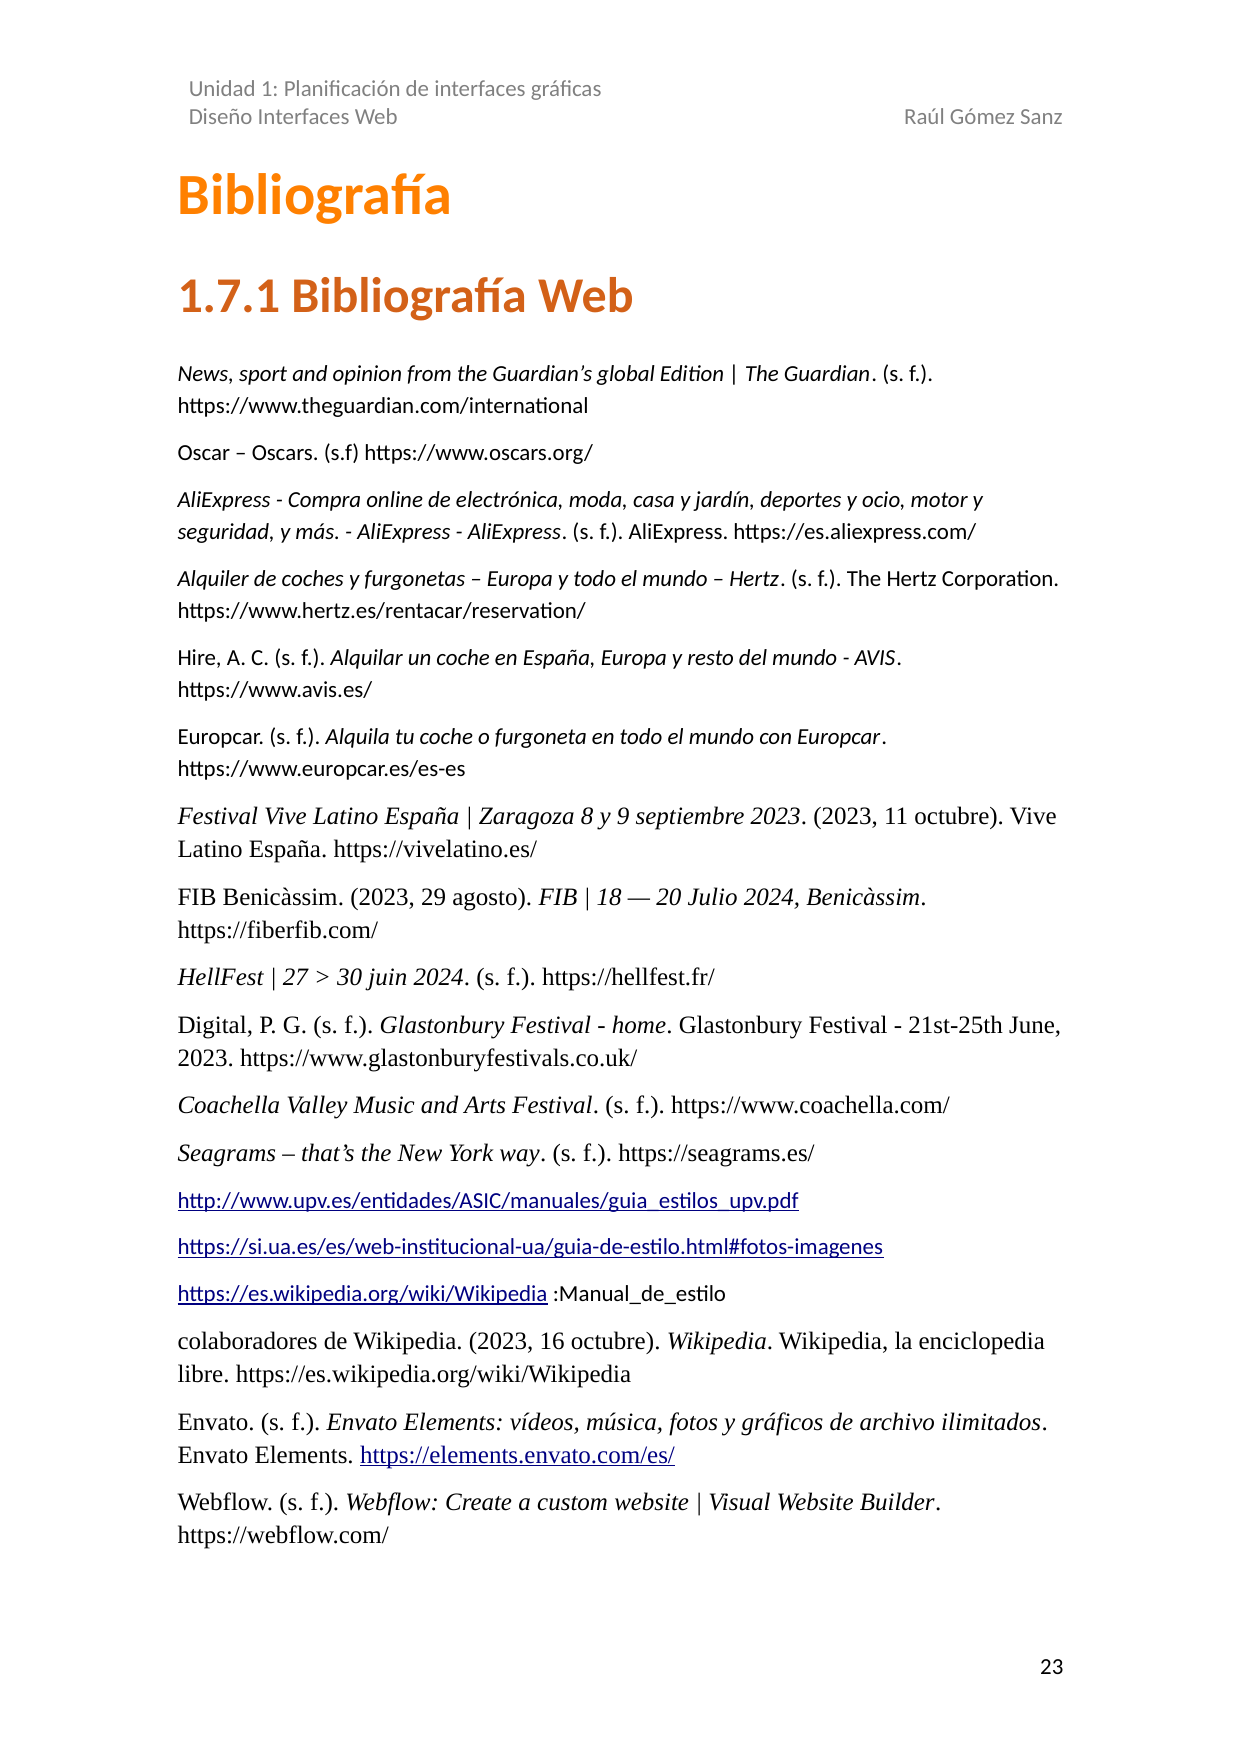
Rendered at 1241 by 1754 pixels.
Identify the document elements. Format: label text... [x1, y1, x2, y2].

text HellFest | 27 > 30 juin 2024. (s. f.). https://hellfest.fr/ [177, 962, 1063, 991]
subtitle Bibliografía [177, 158, 1063, 229]
text https://es.wikipedia.org/wiki/Wikipedia :Manual_de_estilo [177, 1279, 1063, 1307]
subtitle 1.7.1 Bibliografía Web [177, 264, 1063, 325]
text Webflow. (s. f.). Webflow: Create a custom website | Visual Website Builder. https://webflow.com/ [177, 1487, 1063, 1549]
text https://si.ua.es/es/web-institucional-ua/guia-de-estilo.html#fotos-imagenes [177, 1232, 1063, 1261]
text FIB Benicàssim. (2023, 29 agosto). FIB | 18 — 20 Julio 2024, Benicàssim. https://fiberfib.com/ [177, 882, 1063, 943]
text Festival Vive Latino España | Zaragoza 8 y 9 septiembre 2023. (2023, 11 octubre). Vive Latino España. https://vivelatino.es/ [177, 801, 1063, 863]
text Seagrams – that’s the New York way. (s. f.). https://seagrams.es/ [177, 1138, 1063, 1167]
text Coachella Valley Music and Arts Festival. (s. f.). https://www.coachella.com/ [177, 1091, 1063, 1119]
text http://www.upv.es/entidades/ASIC/manuales/guia_estilos_upv.pdf [177, 1186, 1063, 1214]
text colaboradores de Wikipedia. (2023, 16 octubre). Wikipedia. Wikipedia, la enciclopedia libre. https://es.wikipedia.org/wiki/Wikipedia [177, 1326, 1063, 1388]
text Europcar. (s. f.). Alquila tu coche o furgoneta en todo el mundo con Europcar. https://www.europcar.es/es-es [177, 722, 1063, 782]
text News, sport and opinion from the Guardian’s global Edition | The Guardian. (s. f.). https://www.theguardian.com/international [177, 359, 1063, 420]
text Alquiler de coches y furgonetas – Europa y todo el mundo – Hertz. (s. f.). The Hertz Corporation. https://www.hertz.es/rentacar/reservation/ [177, 564, 1063, 624]
text Digital, P. G. (s. f.). Glastonbury Festival - home. Glastonbury Festival - 21st-25th June, 2023. https://www.glastonburyfestivals.co.uk/ [177, 1010, 1063, 1072]
text Envato. (s. f.). Envato Elements: vídeos, música, fotos y gráficos de archivo ilimitados. Envato Elements. https://elements.envato.com/es/ [177, 1407, 1063, 1468]
text Oscar – Oscars. (s.f) https://www.oscars.org/ [177, 438, 1063, 466]
text Hire, A. C. (s. f.). Alquilar un coche en España, Europa y resto del mundo - AVIS. https://www.avis.es/ [177, 643, 1063, 703]
text AliExpress - Compra online de electrónica, moda, casa y jardín, deportes y ocio, motor y seguridad, y más. - AliExpress - AliExpress. (s. f.). AliExpress. https://es.aliexpress.com/ [177, 485, 1063, 545]
